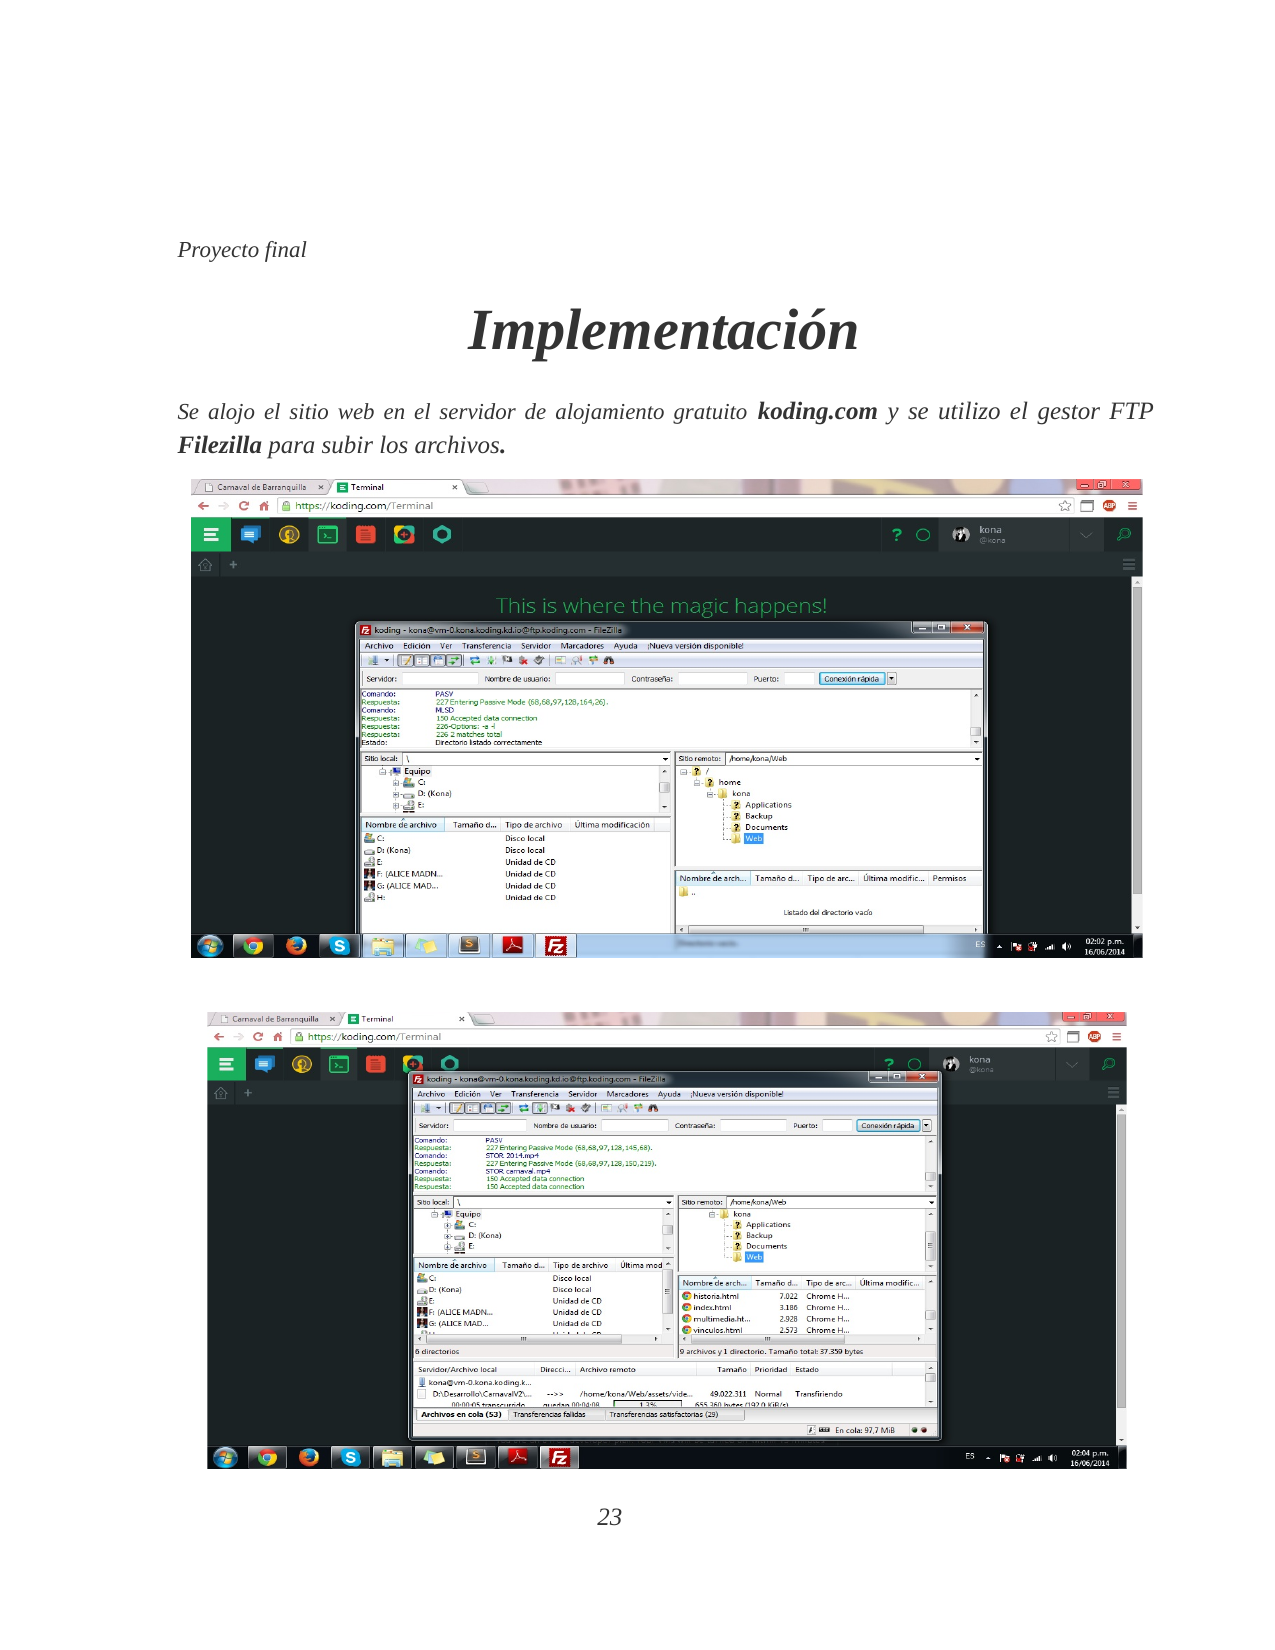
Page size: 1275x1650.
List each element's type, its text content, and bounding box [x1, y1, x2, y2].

picture [191, 479, 1143, 958]
picture [207, 1012, 1127, 1469]
title Implementación [177, 295, 1157, 362]
text Se alojo el sitio web en el servidor de alojamiento gratuito koding.com y se utilizo el gestor FTP Filezilla para subir los archivos. [177, 396, 1157, 459]
